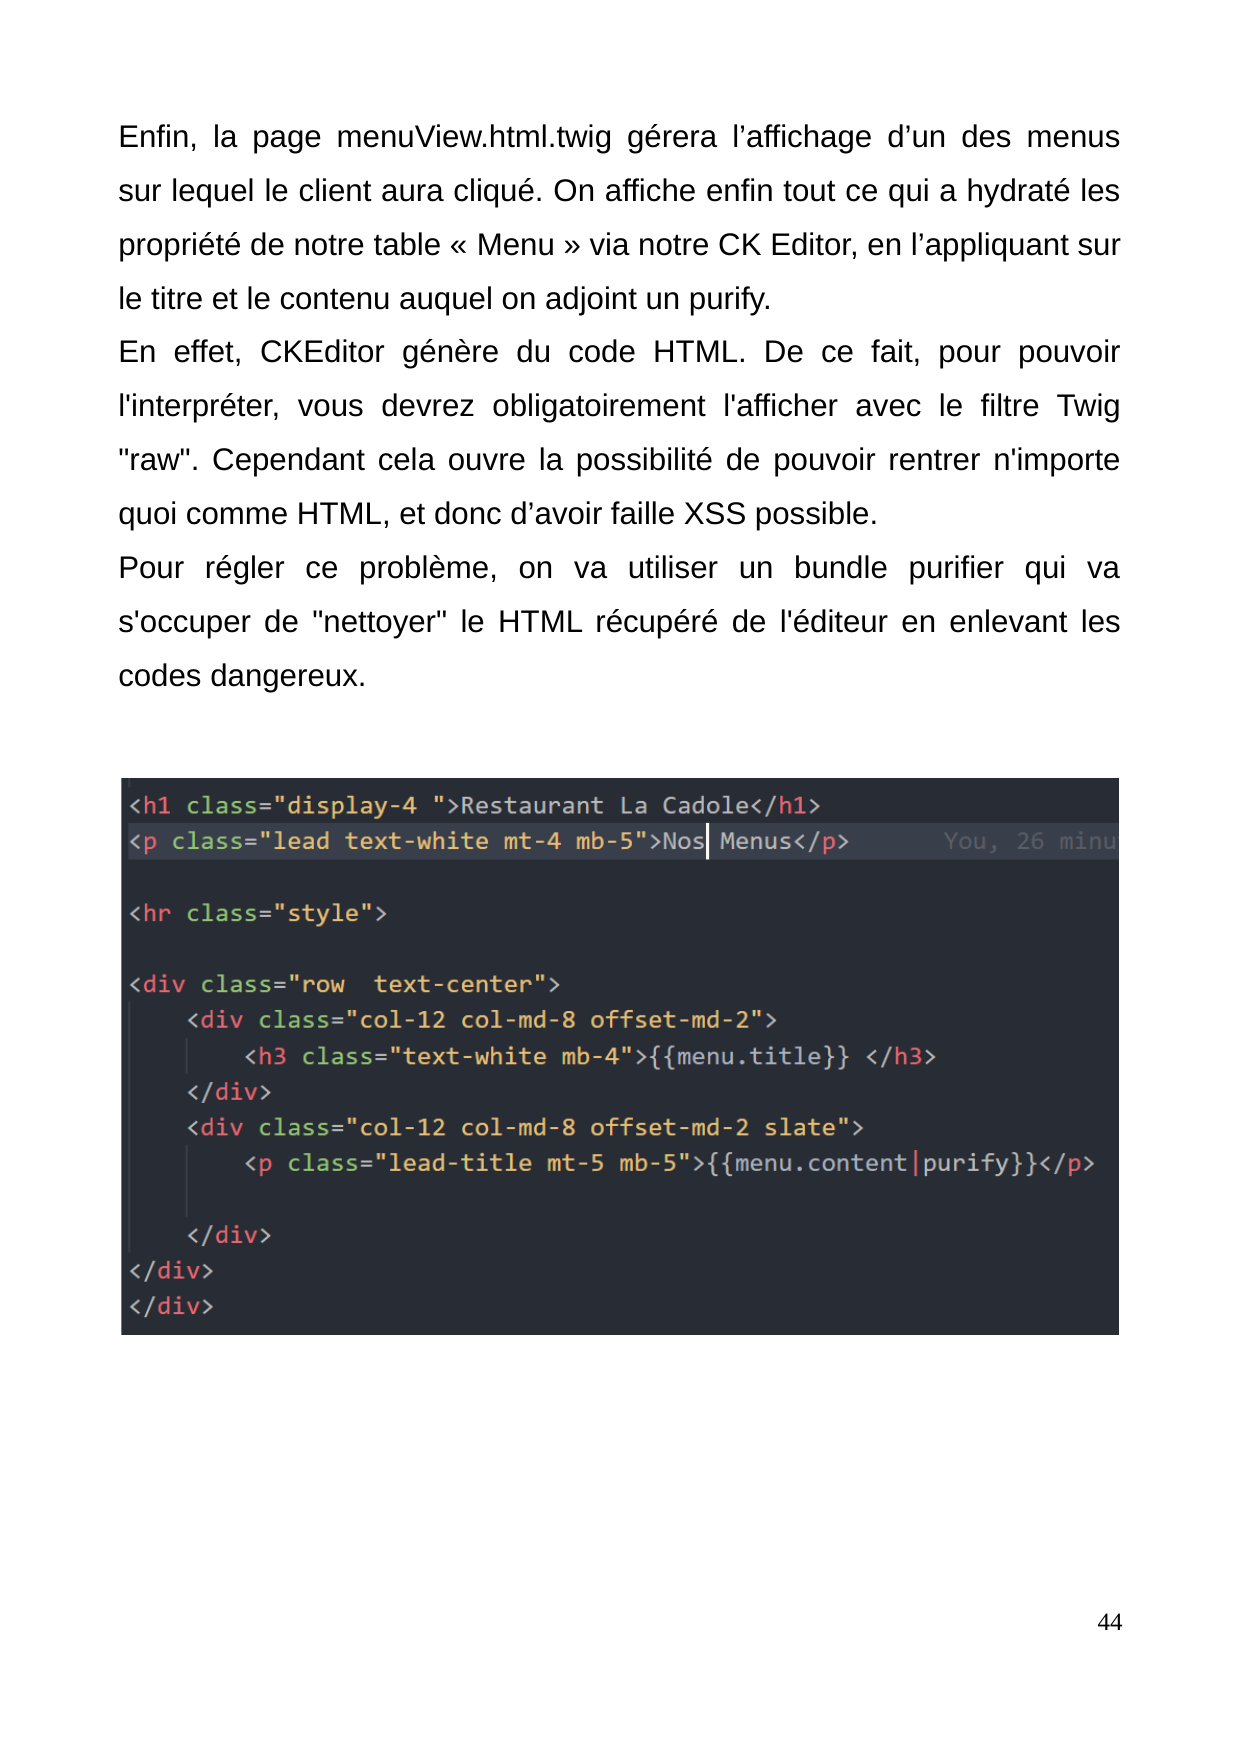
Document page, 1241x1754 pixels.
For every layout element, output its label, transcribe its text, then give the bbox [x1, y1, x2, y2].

picture [121, 778, 1119, 1335]
text Pour régler ce problème, on va utiliser un bundle purifier qui va s'occuper de "nettoyer" le HTML récupéré de l'éditeur en enlevant les codes dangereux. [118, 549, 1122, 693]
text En effet, CKEditor génère du code HTML. De ce fait, pour pouvoir l'interpréter, vous devrez obligatoirement l'afficher avec le filtre Twig "raw". Cependant cela ouvre la possibilité de pouvoir rentrer n'importe quoi comme HTML, et donc d’avoir faille XSS possible. [118, 333, 1122, 531]
text Enfin, la page menuView.html.twig gérera l’affichage d’un des menus sur lequel le client aura cliqué. On affiche enfin tout ce qui a hydraté les propriété de notre table « Menu » via notre CK Editor, en l’appliquant sur le titre et le contenu auquel on adjoint un purify. [118, 118, 1122, 316]
